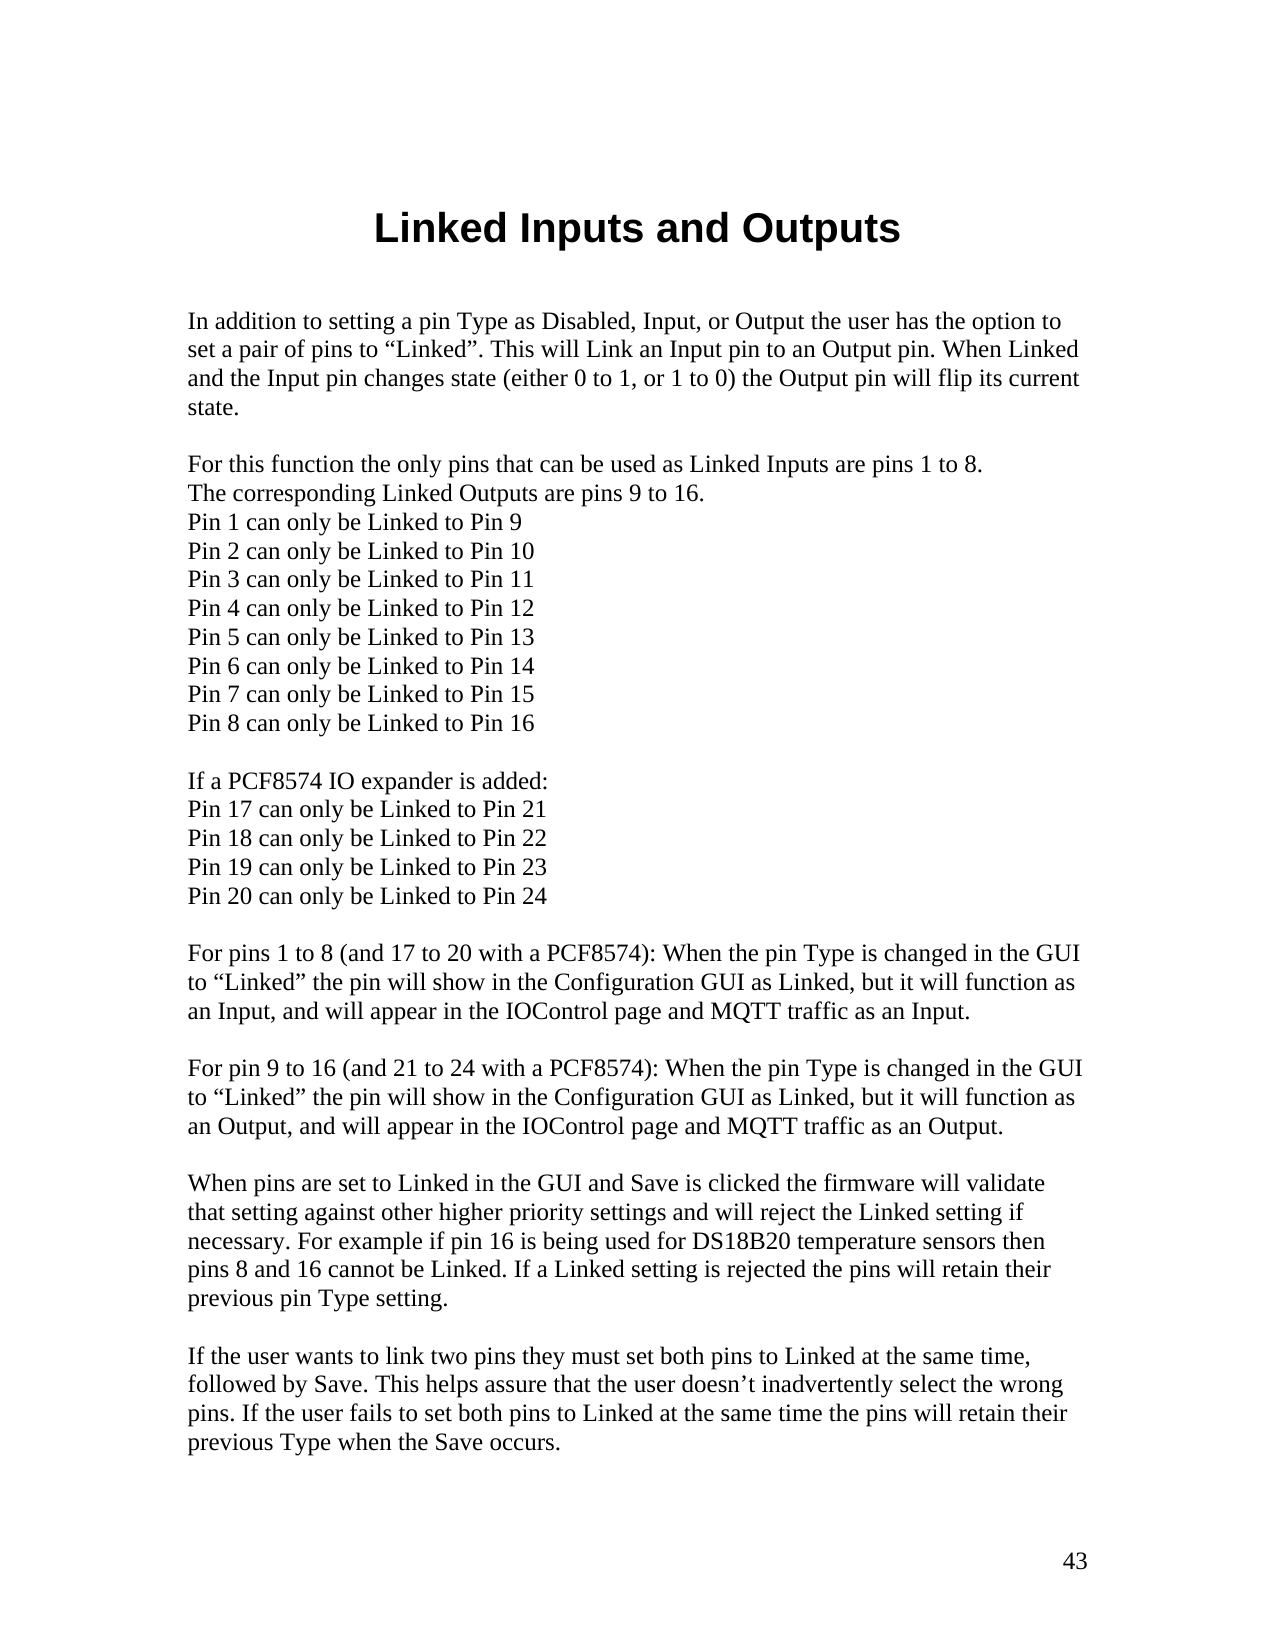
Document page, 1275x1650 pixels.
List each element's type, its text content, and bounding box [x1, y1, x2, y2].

text If the user wants to link two pins they must set both pins to Linked at the same time, followed by Save. This helps assure that the user doesn’t inadvertently select the wrong pins. If the user fails to set both pins to Linked at the same time the pins will retain their previous Type when the Save occurs. [187, 1341, 1087, 1456]
text Pin 7 can only be Linked to Pin 15 [187, 679, 1087, 708]
subtitle Linked Inputs and Outputs [187, 204, 1087, 252]
text Pin 18 can only be Linked to Pin 22 [187, 823, 1087, 852]
text Pin 4 can only be Linked to Pin 12 [187, 593, 1087, 622]
text Pin 19 can only be Linked to Pin 23 [187, 852, 1087, 881]
text Pin 8 can only be Linked to Pin 16 [187, 708, 1087, 737]
text Pin 1 can only be Linked to Pin 9 [187, 507, 1087, 536]
text In addition to setting a pin Type as Disabled, Input, or Output the user has the option to set a pair of pins to “Linked”. This will Link an Input pin to an Output pin. When Linked and the Input pin changes state (either 0 to 1, or 1 to 0) the Output pin will flip its current state. [187, 306, 1087, 421]
text For pins 1 to 8 (and 17 to 20 with a PCF8574): When the pin Type is changed in the GUI to “Linked” the pin will show in the Configuration GUI as Linked, but it will function as an Input, and will appear in the IOControl page and MQTT traffic as an Input. [187, 938, 1087, 1024]
text Pin 5 can only be Linked to Pin 13 [187, 622, 1087, 651]
text If a PCF8574 IO expander is added: [187, 766, 1087, 794]
text Pin 6 can only be Linked to Pin 14 [187, 651, 1087, 679]
text For pin 9 to 16 (and 21 to 24 with a PCF8574): When the pin Type is changed in the GUI to “Linked” the pin will show in the Configuration GUI as Linked, but it will function as an Output, and will appear in the IOControl page and MQTT traffic as an Output. [187, 1053, 1087, 1139]
text When pins are set to Linked in the GUI and Save is clicked the firmware will validate that setting against other higher priority settings and will reject the Linked setting if necessary. For example if pin 16 is being used for DS18B20 temperature sensors then pins 8 and 16 cannot be Linked. If a Linked setting is rejected the pins will retain their previous pin Type setting. [187, 1168, 1087, 1312]
text Pin 17 can only be Linked to Pin 21 [187, 794, 1087, 823]
text For this function the only pins that can be used as Linked Inputs are pins 1 to 8. [187, 449, 1087, 478]
text Pin 3 can only be Linked to Pin 11 [187, 564, 1087, 593]
text The corresponding Linked Outputs are pins 9 to 16. [187, 478, 1087, 507]
text Pin 20 can only be Linked to Pin 24 [187, 881, 1087, 909]
text Pin 2 can only be Linked to Pin 10 [187, 536, 1087, 564]
